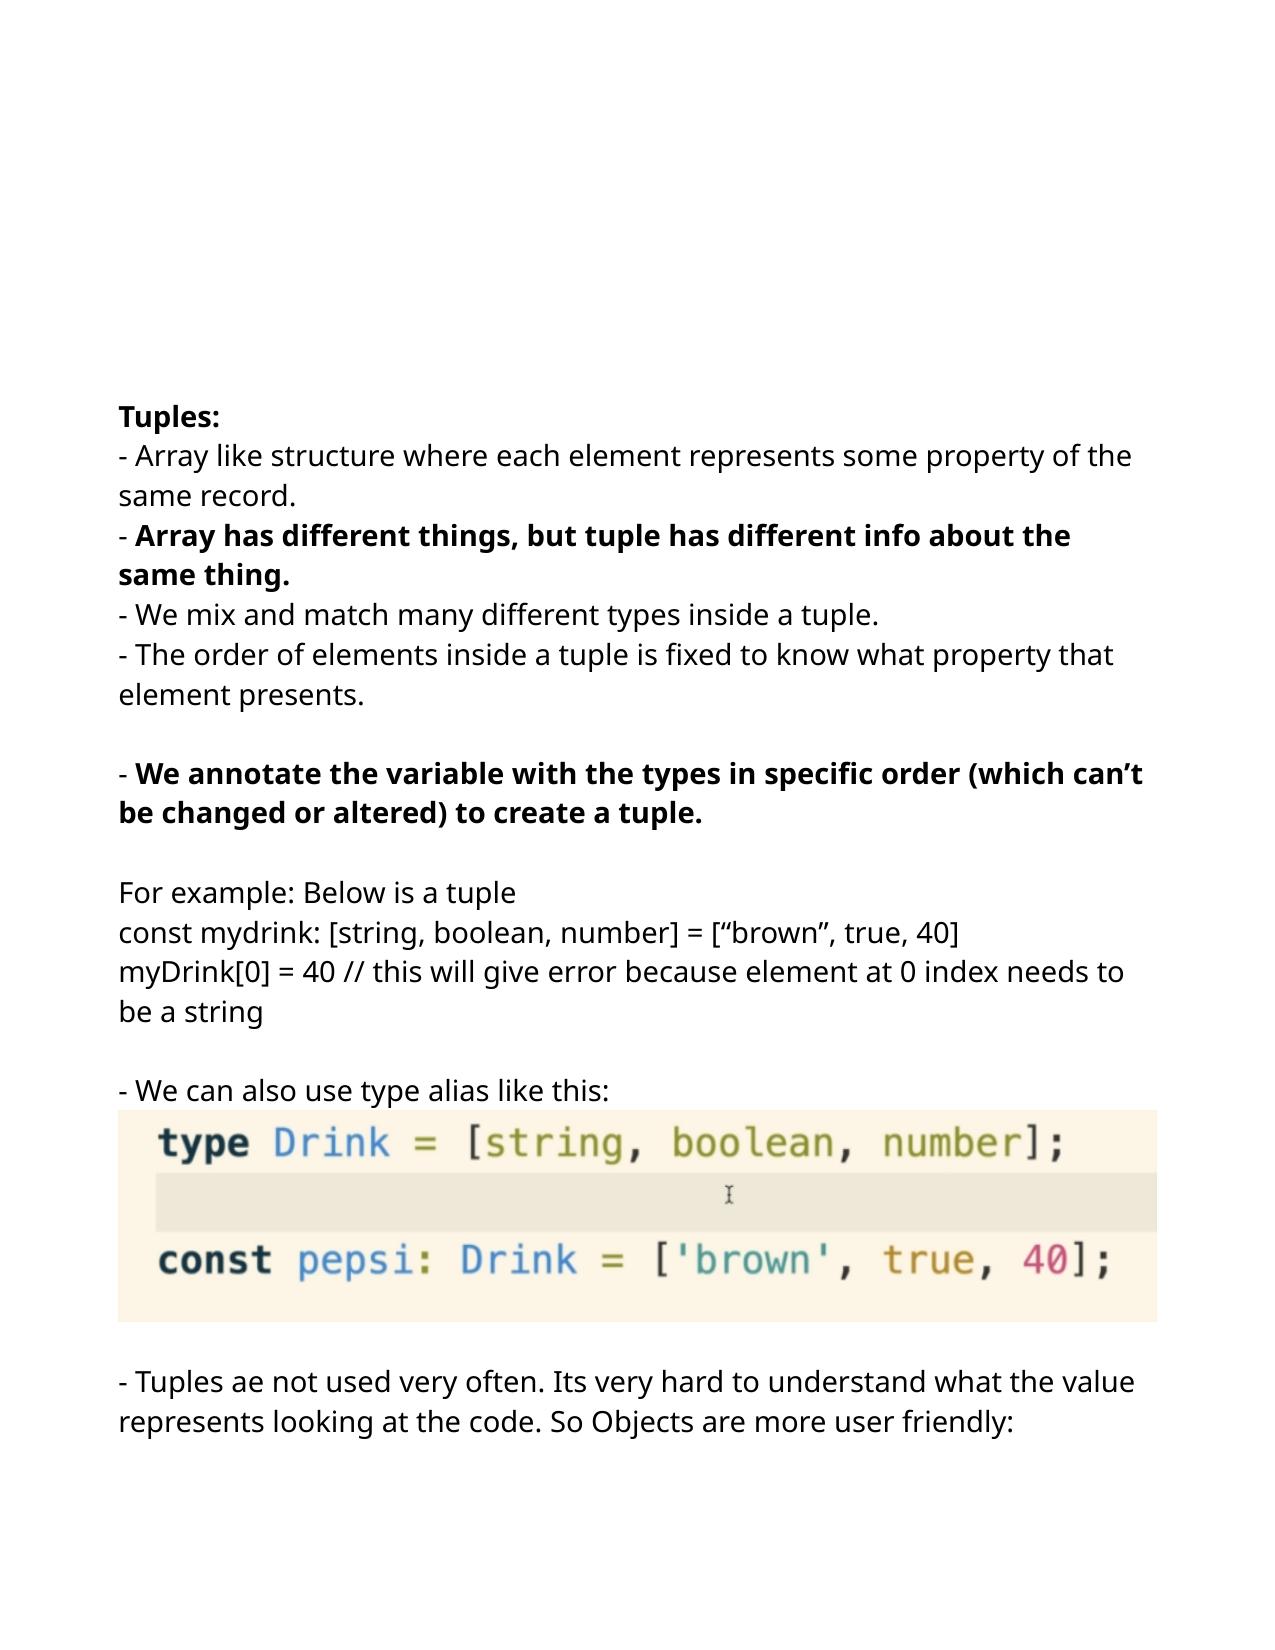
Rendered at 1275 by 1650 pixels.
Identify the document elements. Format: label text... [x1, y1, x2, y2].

text - Array like structure where each element represents some property of the same record. [118, 436, 1157, 515]
text const mydrink: [string, boolean, number] = [“brown”, true, 40] [118, 912, 1157, 952]
text - Array has different things, but tuple has different info about the same thing. [118, 515, 1157, 594]
text - The order of elements inside a tuple is fixed to know what property that element presents. [118, 634, 1157, 713]
text - We can also use type alias like this: [118, 1071, 1157, 1110]
text - Tuples ae not used very often. Its very hard to understand what the value represents looking at the code. So Objects are more user friendly: [118, 1362, 1157, 1441]
text myDrink[0] = 40 // this will give error because element at 0 index needs to be a string [118, 952, 1157, 1031]
picture [118, 1110, 1157, 1322]
text - We annotate the variable with the types in specific order (which can’t be changed or altered) to create a tuple. [118, 753, 1157, 832]
text Tuples: [118, 396, 1157, 436]
text For example: Below is a tuple [118, 872, 1157, 912]
text - We mix and match many different types inside a tuple. [118, 594, 1157, 634]
